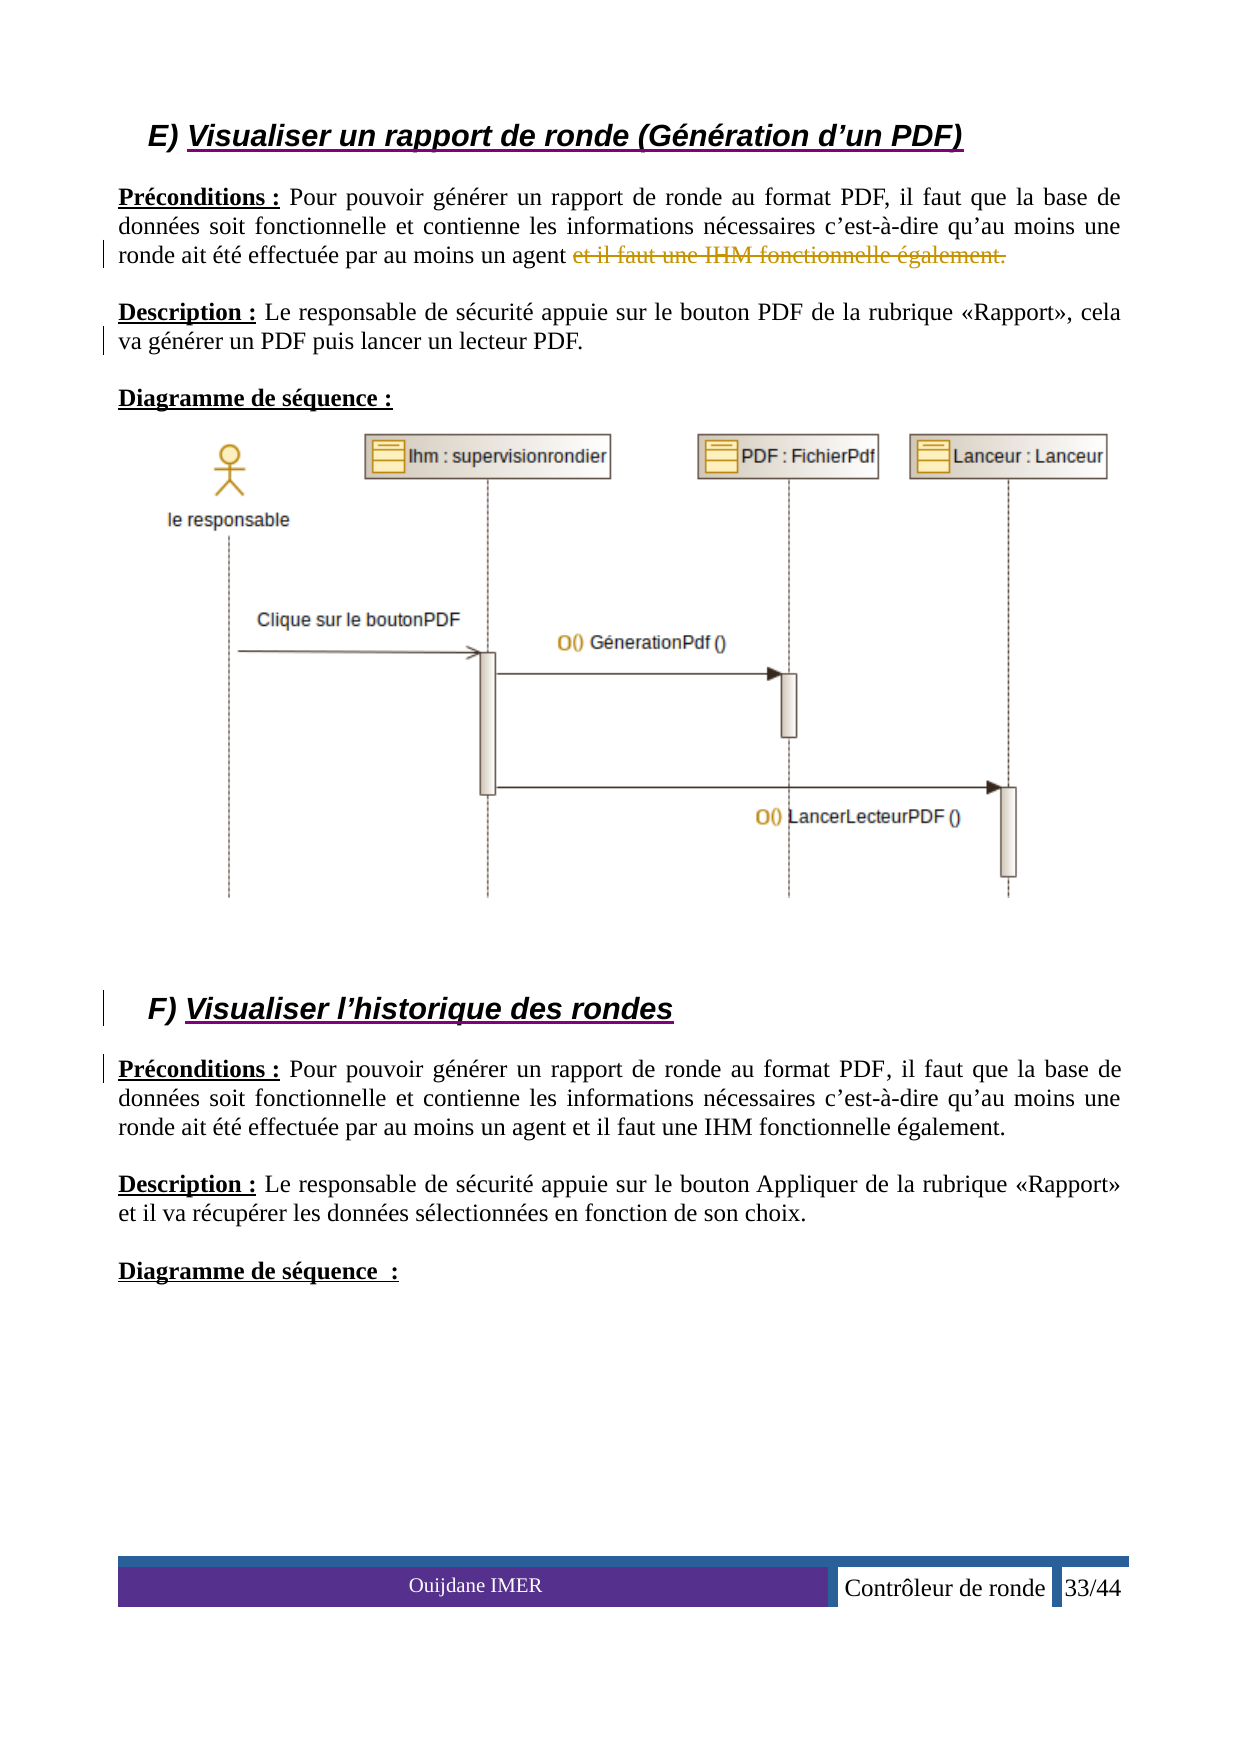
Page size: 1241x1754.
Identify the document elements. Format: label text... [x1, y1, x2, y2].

picture [118, 420, 1123, 898]
subtitle Visualiser un rapport de ronde (Génération d’un PDF) [118, 118, 1122, 153]
text Diagramme de séquence : [118, 383, 1122, 412]
text Description : Le responsable de sécurité appuie sur le bouton PDF de la rubrique «Rapport», cela va générer un PDF puis lancer un lecteur PDF. [118, 297, 1122, 355]
subtitle Visualiser l’historique des rondes [118, 990, 1122, 1026]
text Description : Le responsable de sécurité appuie sur le bouton Appliquer de la rubrique «Rapport» et il va récupérer les données sélectionnées en fonction de son choix. [118, 1169, 1122, 1227]
text Diagramme de séquence : [118, 1256, 1122, 1284]
text Préconditions : Pour pouvoir générer un rapport de ronde au format PDF, il faut que la base de données soit fonctionnelle et contienne les informations nécessaires c’est-à-dire qu’au moins une ronde ait été effectuée par au moins un agent [118, 182, 1122, 268]
text Préconditions : Pour pouvoir générer un rapport de ronde au format PDF, il faut que la base de données soit fonctionnelle et contienne les informations nécessaires c’est-à-dire qu’au moins une ronde ait été effectuée par au moins un agent et il faut une IHM fonctionnelle également. [118, 1054, 1122, 1141]
